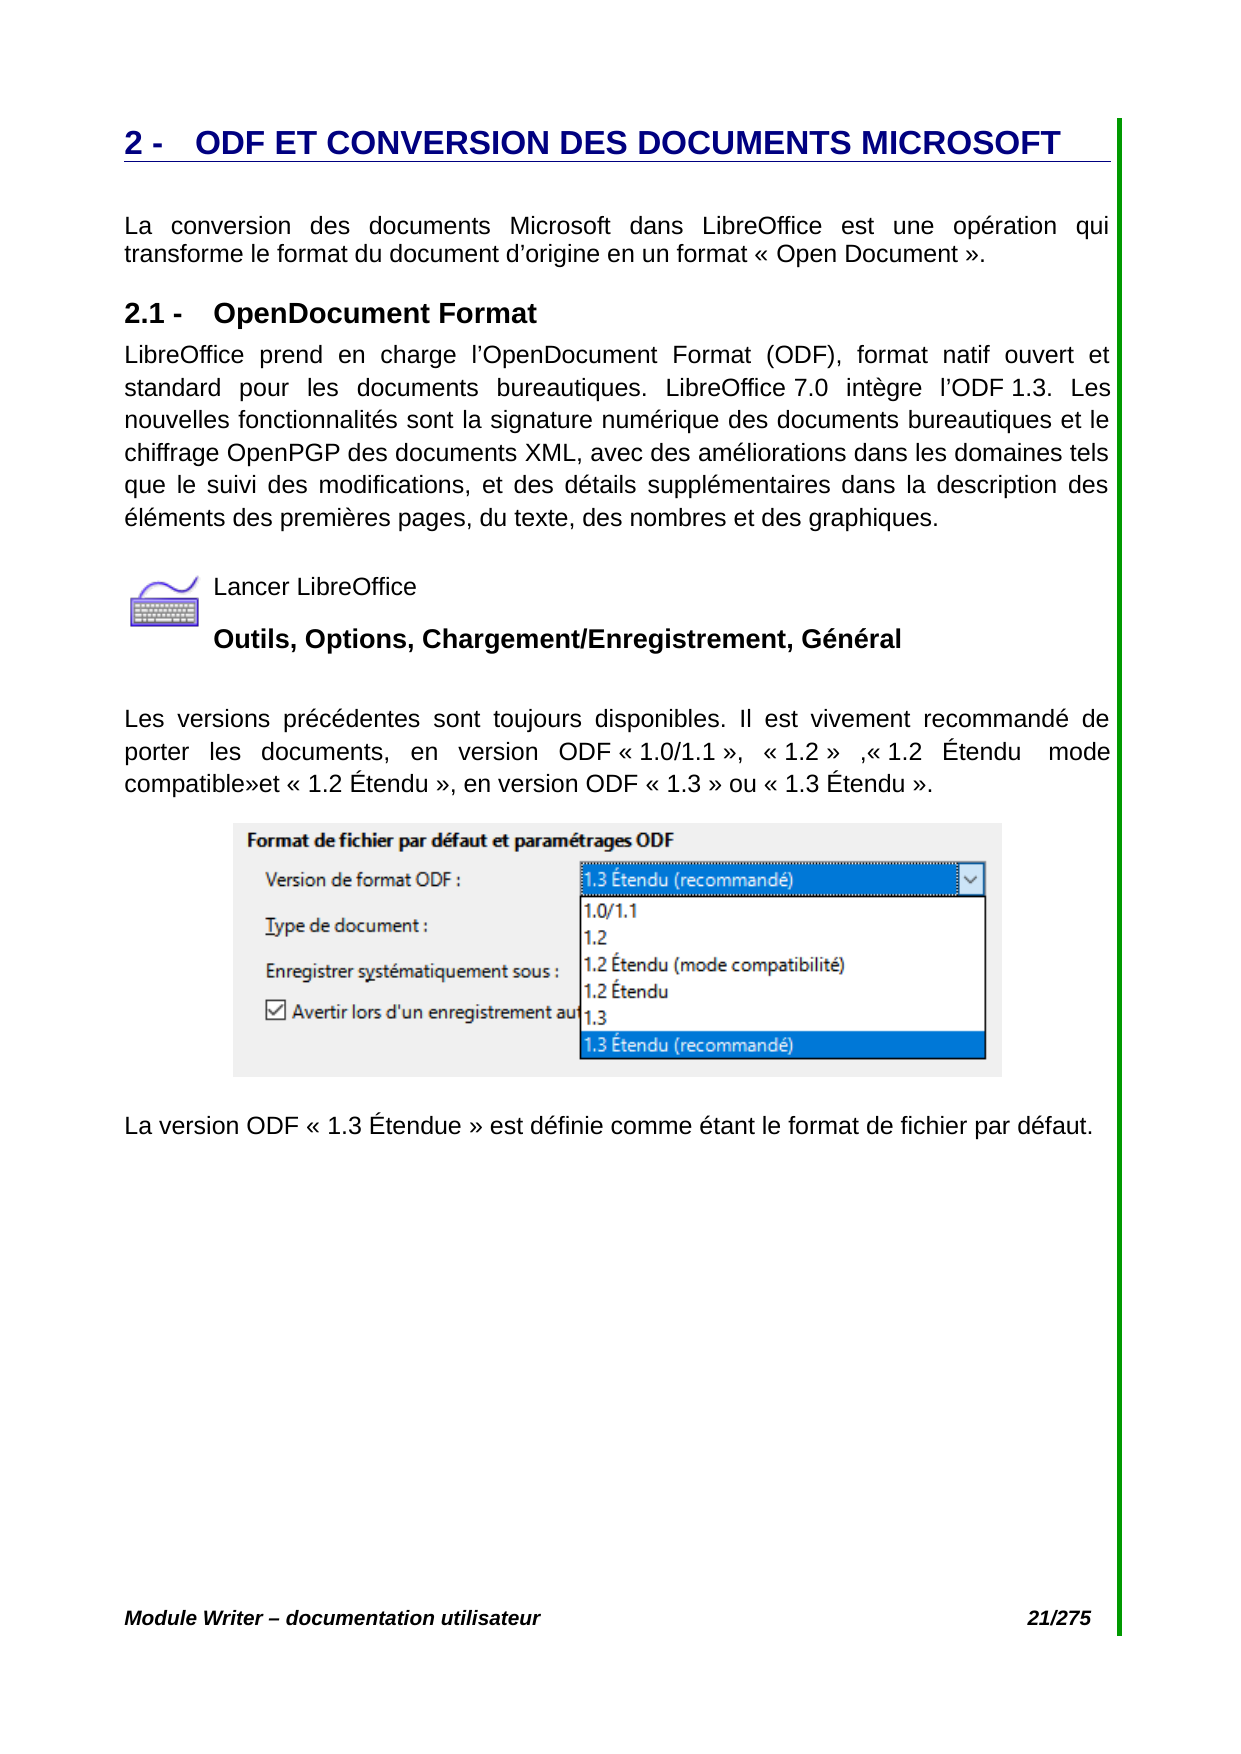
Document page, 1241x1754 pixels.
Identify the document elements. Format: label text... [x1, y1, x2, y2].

text La conversion des documents Microsoft dans LibreOffice est une opération qui transforme le format du document d’origine en un format « Open Document ». [124, 212, 1111, 267]
text Outils, Options, Chargement/Enregistrement, Général [124, 624, 1111, 654]
picture [126, 565, 202, 641]
text Lancer LibreOffice [202, 572, 1111, 600]
text Les versions précédentes sont toujours disponibles. Il est vivement recommandé de porter les documents, en version ODF « 1.0/1.1 », « 1.2 » ,« 1.2 Étendu mode compatible»et « 1.2 Étendu », en version ODF « 1.3 » ou « 1.3 Étendu ». [124, 702, 1111, 799]
text La version ODF « 1.3 Étendue » est définie comme étant le format de fichier par défaut. [124, 1109, 1111, 1141]
picture [233, 823, 1002, 1077]
text LibreOffice prend en charge l’OpenDocument Format (ODF), format natif ouvert et standard pour les documents bureautiques. LibreOffice 7.0 intègre l’ODF 1.3. Les nouvelles fonctionnalités sont la signature numérique des documents bureautiques et le chiffrage OpenPGP des documents XML, avec des améliorations dans les domaines tels que le suivi des modifications, et des détails supplémentaires dans la description des éléments des premières pages, du texte, des nombres et des graphiques. [124, 338, 1111, 533]
subtitle OpenDocument Format [124, 297, 1111, 329]
subtitle ODF et Conversion des documents Microsoft [124, 124, 1111, 161]
